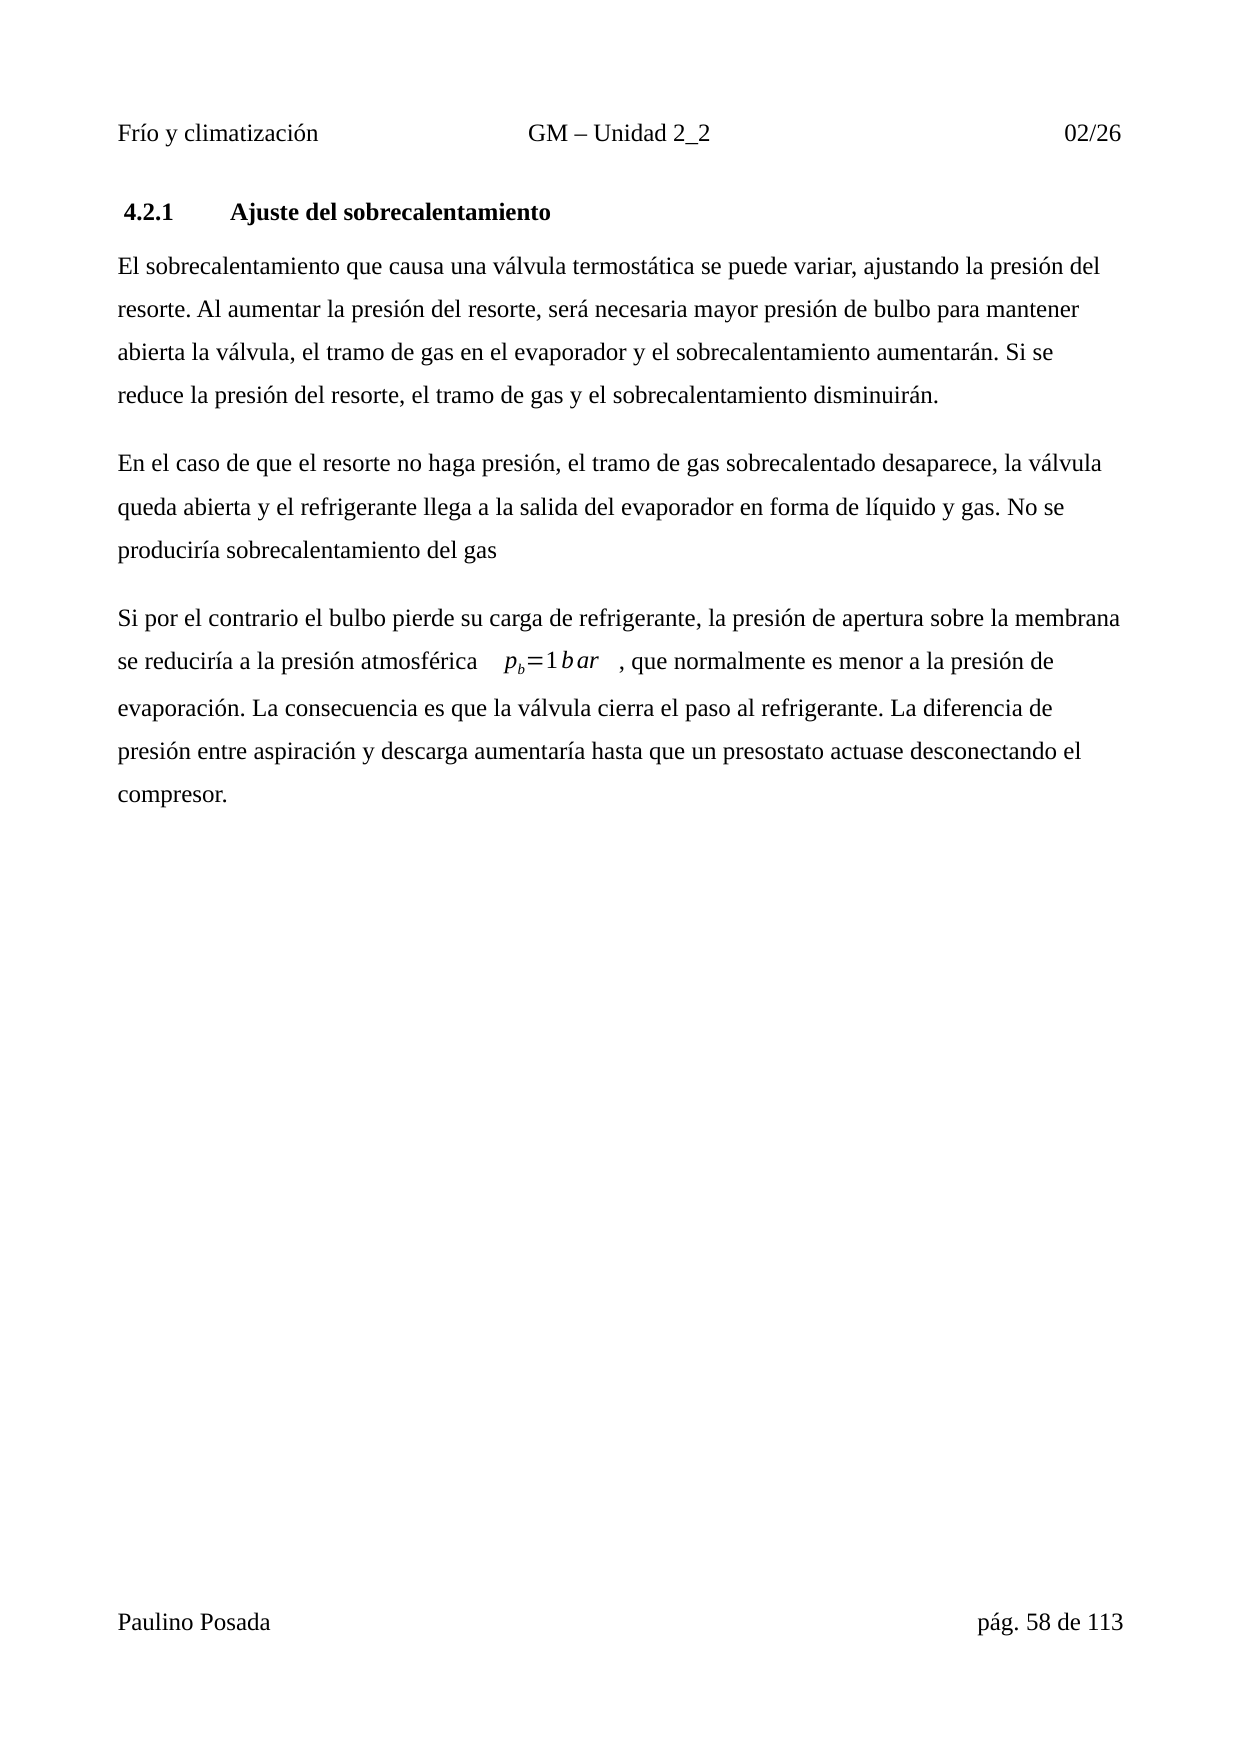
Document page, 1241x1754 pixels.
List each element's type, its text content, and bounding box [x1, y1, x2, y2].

subtitle Ajuste del sobrecalentamiento [117, 197, 1123, 226]
text En el caso de que el resorte no haga presión, el tramo de gas sobrecalentado desaparece, la válvula queda abierta y el refrigerante llega a la salida del evaporador en forma de líquido y gas. No se produciría sobrecalentamiento del gas [117, 448, 1123, 563]
text El sobrecalentamiento que causa una válvula termostática se puede variar, ajustando la presión del resorte. Al aumentar la presión del resorte, será necesaria mayor presión de bulbo para mantener abierta la válvula, el tramo de gas en el evaporador y el sobrecalentamiento aumentarán. Si se reduce la presión del resorte, el tramo de gas y el sobrecalentamiento disminuirán. [117, 251, 1123, 409]
text Si por el contrario el bulbo pierde su carga de refrigerante, la presión de apertura sobre la membrana se reduciría a la presión atmosférica , que normalmente es menor a la presión de evaporación. La consecuencia es que la válvula cierra el paso al refrigerante. La diferencia de presión entre aspiración y descarga aumentaría hasta que un presostato actuase desconectando el compresor. [117, 603, 1123, 808]
